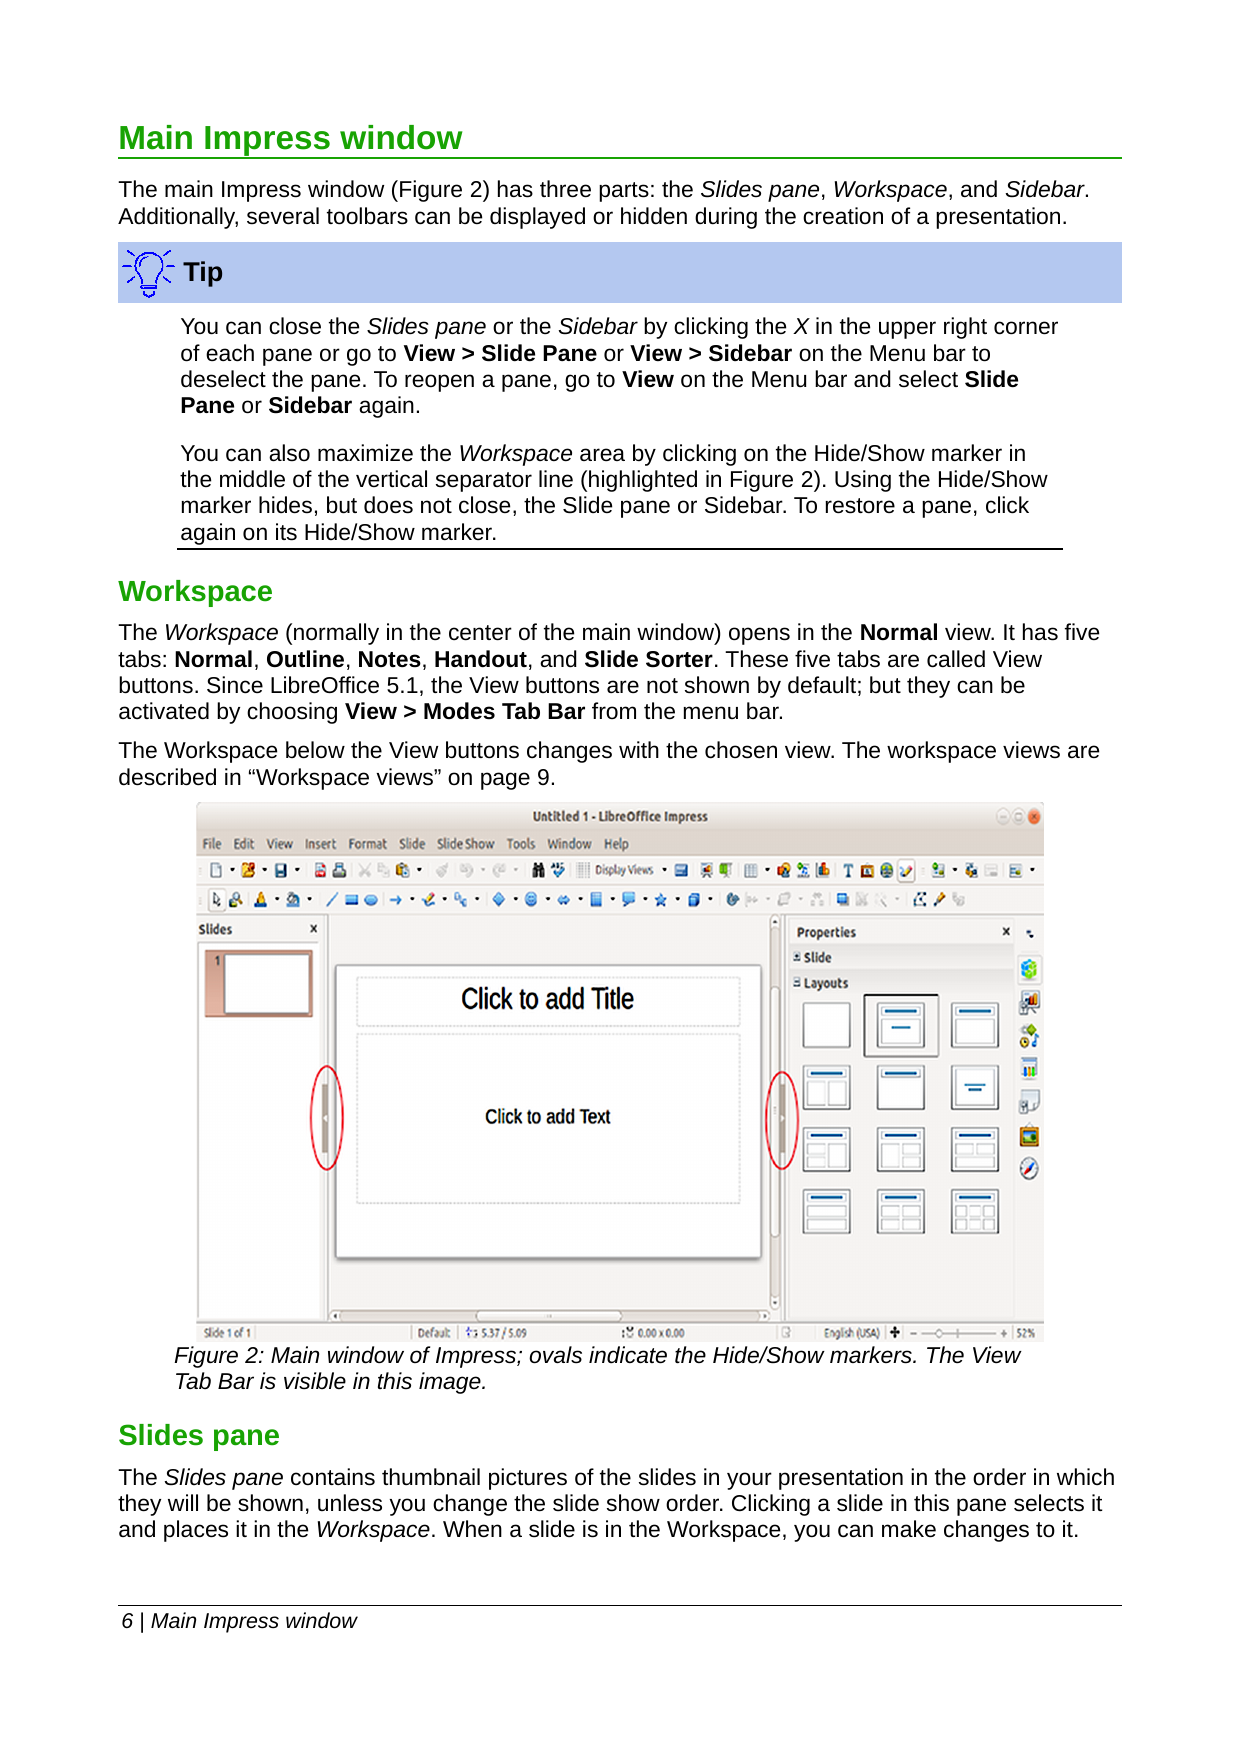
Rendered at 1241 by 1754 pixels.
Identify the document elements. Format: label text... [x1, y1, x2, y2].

text The Slides pane contains thumbnail pictures of the slides in your presentation in the order in which they will be shown, unless you change the slide show order. Clicking a slide in this pane selects it and places it in the Workspace. When a slide is in the Workspace, you can make changes to it. [118, 1464, 1122, 1543]
text The main Impress window (Figure 2) has three parts: the Slides pane, Workspace, and Sidebar. Additionally, several toolbars can be displayed or hidden during the creation of a presentation. [118, 176, 1122, 229]
text Figure 2: Main window of Impress; ovals indicate the Hide/Show markers. The View Tab Bar is visible in this image. [174, 802, 1066, 1395]
subtitle Workspace [118, 574, 1122, 607]
text The Workspace below the View buttons changes with the chosen view. The workspace views are described in “Workspace views” on page 9. [118, 737, 1122, 790]
text You can also maximize the Workspace area by clicking on the Hide/Show marker in the middle of the vertical separator line (highlighted in Figure 2). Using the Hide/Show marker hides, but does not close, the Slide pane or Sidebar. To restore a pane, click again on its Hide/Show marker. [177, 437, 1063, 548]
picture [196, 802, 1044, 1342]
text You can close the Slides pane or the Sidebar by clicking the X in the upper right corner of each pane or go to View > Slide Pane or View > Sidebar on the Menu bar to deselect the pane. To reopen a pane, go to View on the Menu bar and select Slide Pane or Sidebar again. [177, 310, 1063, 419]
subtitle Slides pane [118, 1418, 1122, 1452]
picture [119, 242, 179, 302]
subtitle Tip [118, 242, 1122, 303]
text The Workspace (normally in the center of the main window) opens in the Normal view. It has five tabs: Normal, Outline, Notes, Handout, and Slide Sorter. These five tabs are called View buttons. Since LibreOffice 5.1, the View buttons are not shown by default; but they can be activated by choosing View > Modes Tab Bar from the menu bar. [118, 619, 1122, 724]
subtitle Main Impress window [118, 118, 1122, 157]
